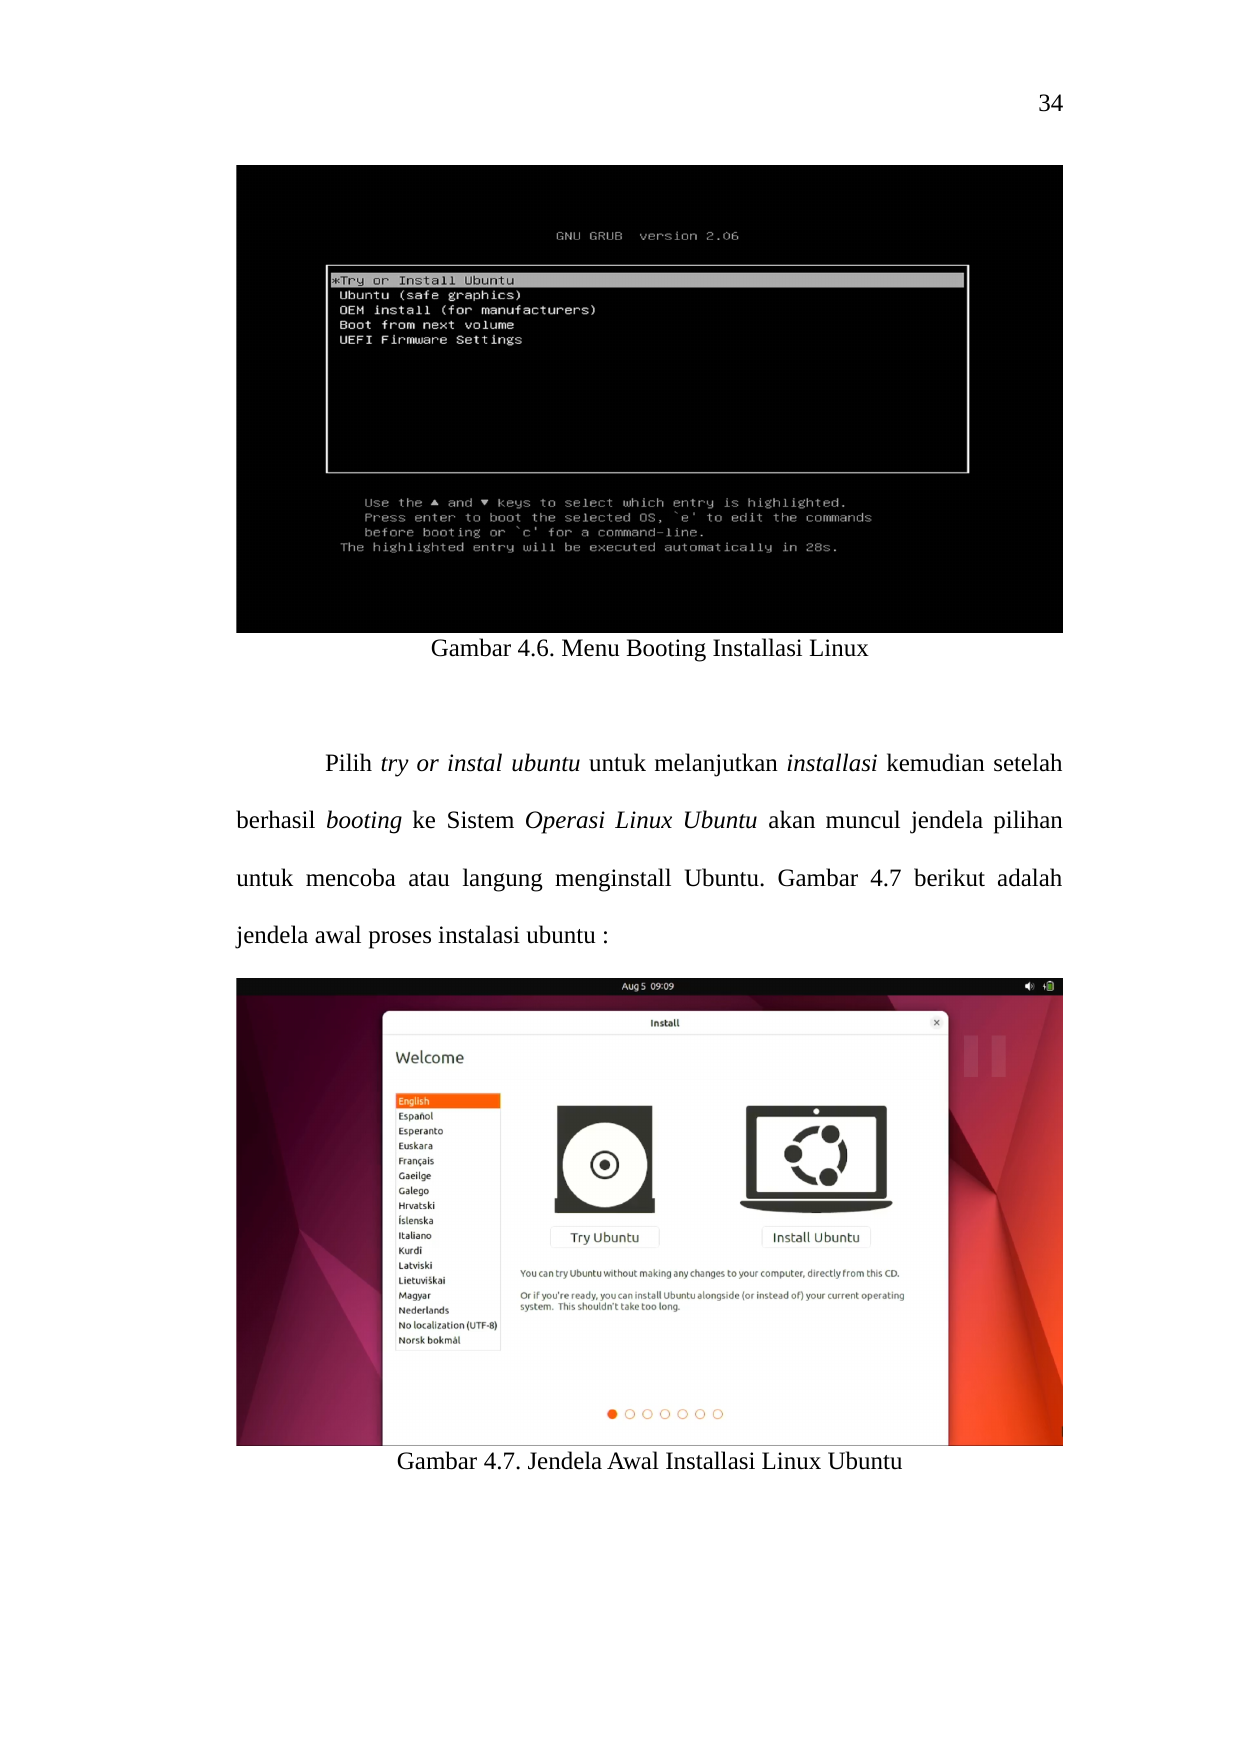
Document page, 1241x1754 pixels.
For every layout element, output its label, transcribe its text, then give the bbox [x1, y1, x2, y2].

picture [236, 165, 1063, 633]
text Gambar 4.6. Menu booting installasi linux [236, 633, 1063, 662]
text Gambar 4.7. Jendela awal installasi linux ubuntu [236, 1446, 1063, 1474]
picture [236, 978, 1063, 1446]
text Pilih try or instal ubuntu untuk melanjutkan installasi kemudian setelah berhasil booting ke Sistem Operasi Linux Ubuntu akan muncul jendela pilihan untuk mencoba atau langung menginstall Ubuntu. Gambar 4.7 berikut adalah jendela awal proses instalasi ubuntu : [236, 748, 1063, 949]
